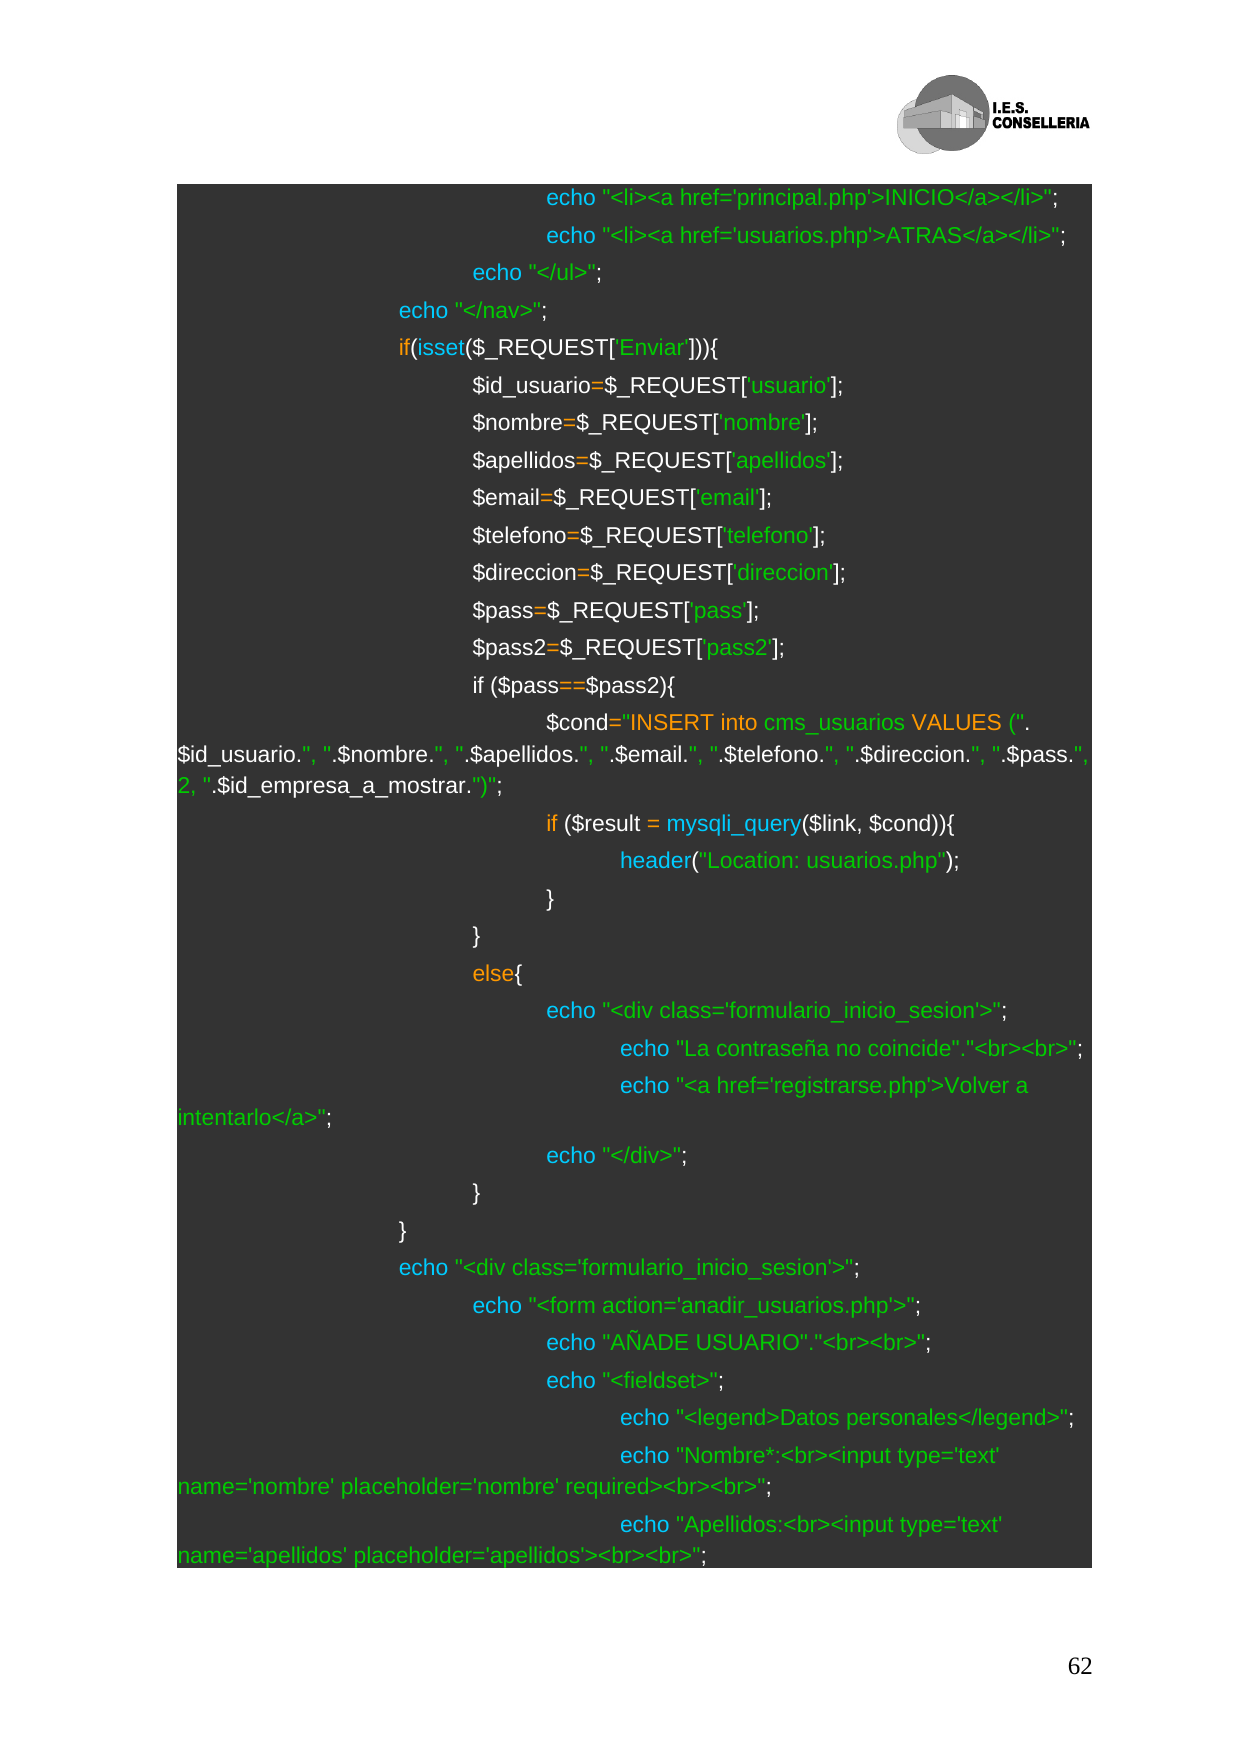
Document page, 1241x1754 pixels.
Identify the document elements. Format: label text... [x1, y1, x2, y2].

text echo "<div class='formulario_inicio_sesion'>"; [177, 997, 1092, 1024]
text $nombre=$_REQUEST['nombre']; [177, 409, 1092, 436]
text else{ [177, 960, 1092, 986]
text } [177, 885, 1092, 911]
text $direccion=$_REQUEST['direccion']; [177, 559, 1092, 586]
text echo "<legend>Datos personales</legend>"; [177, 1404, 1092, 1430]
text echo "<div class='formulario_inicio_sesion'>"; [177, 1254, 1092, 1280]
text echo "<form action='anadir_usuarios.php'>"; [177, 1292, 1092, 1318]
text echo "La contraseña no coincide"."<br><br>"; [177, 1035, 1092, 1061]
text $pass2=$_REQUEST['pass2']; [177, 634, 1092, 661]
text $telefono=$_REQUEST['telefono']; [177, 522, 1092, 548]
text $pass=$_REQUEST['pass']; [177, 597, 1092, 623]
text $cond="INSERT into cms_usuarios VALUES (".$id_usuario.", ".$nombre.", ".$apellidos.", ".$email.", ".$telefono.", ".$direccion.", ".$pass.", 2, ".$id_empresa_a_mostrar.")"; [177, 709, 1092, 799]
text echo "Nombre*:<br><input type='text' name='nombre' placeholder='nombre' required><br><br>"; [177, 1442, 1092, 1499]
text } [177, 1217, 1092, 1243]
text } [177, 1179, 1092, 1205]
text echo "Apellidos:<br><input type='text' name='apellidos' placeholder='apellidos'><br><br>"; [177, 1511, 1092, 1568]
text echo "AÑADE USUARIO"."<br><br>"; [177, 1329, 1092, 1355]
text echo "<fieldset>"; [177, 1367, 1092, 1393]
text $email=$_REQUEST['email']; [177, 484, 1092, 511]
text if ($pass==$pass2){ [177, 672, 1092, 698]
text echo "</ul>"; [177, 259, 1092, 286]
text echo "<li><a href='principal.php'>INICIO</a></li>"; [177, 184, 1092, 211]
text } [177, 922, 1092, 949]
text echo "</nav>"; [177, 297, 1092, 323]
text if(isset($_REQUEST['Enviar'])){ [177, 334, 1092, 361]
text $id_usuario=$_REQUEST['usuario']; [177, 372, 1092, 398]
text echo "<li><a href='usuarios.php'>ATRAS</a></li>"; [177, 222, 1092, 248]
text echo "<a href='registrarse.php'>Volver a intentarlo</a>"; [177, 1072, 1092, 1130]
picture [894, 73, 1093, 155]
text $apellidos=$_REQUEST['apellidos']; [177, 447, 1092, 473]
text echo "</div>"; [177, 1142, 1092, 1168]
text if ($result = mysqli_query($link, $cond)){ [177, 810, 1092, 836]
text header("Location: usuarios.php"); [177, 847, 1092, 874]
